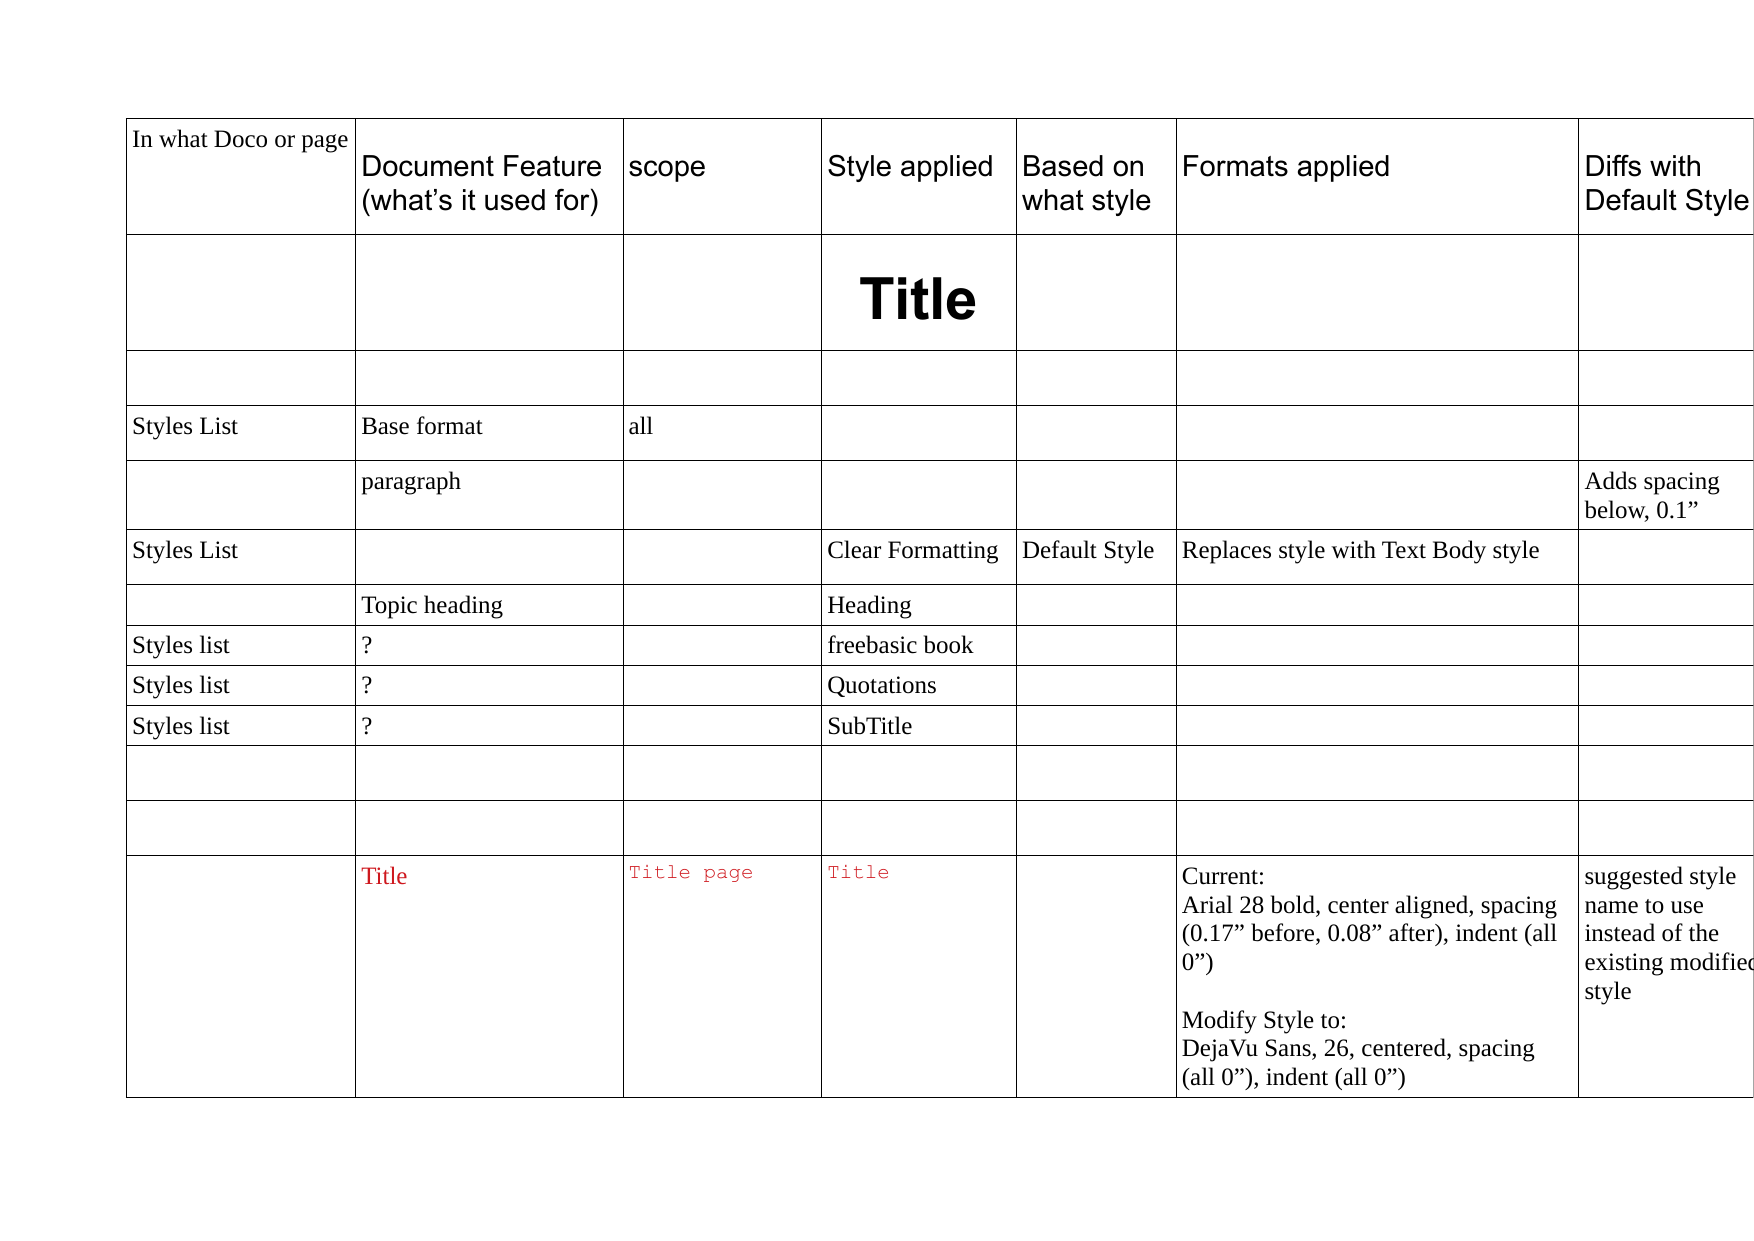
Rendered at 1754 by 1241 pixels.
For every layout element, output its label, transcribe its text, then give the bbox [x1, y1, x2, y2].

table_cell [1017, 801, 1176, 855]
table_cell [356, 746, 623, 800]
table_cell [127, 235, 355, 350]
table_cell [356, 351, 623, 405]
table_cell [1017, 235, 1176, 350]
table_cell [1017, 746, 1176, 800]
table_cell [356, 235, 623, 350]
table_cell [1579, 406, 1753, 460]
table_cell paragraph [356, 461, 623, 529]
table_header Based on what style [1017, 119, 1176, 234]
table_cell [1017, 666, 1176, 705]
table_cell [1579, 706, 1753, 745]
table_cell [1017, 856, 1176, 1097]
table_cell [1579, 666, 1753, 705]
table_cell Styles List [127, 530, 355, 584]
table_cell [822, 351, 1016, 405]
table_cell Title page [624, 856, 821, 1097]
table_header In what Doco or page [127, 119, 355, 234]
table_cell [127, 351, 355, 405]
table_cell Current: Arial 28 bold, center aligned, spacing (0.17” before, 0.08” after), indent (all 0”) Modify Style to: DejaVu Sans, 26, centered, spacing (all 0”), indent (all 0”) [1177, 856, 1578, 1097]
table_cell [624, 626, 821, 665]
table_cell [127, 801, 355, 855]
table_header Document Feature (what’s it used for) [356, 119, 623, 234]
table_cell ? [356, 626, 623, 665]
table_cell Heading [822, 585, 1016, 624]
table_cell [356, 530, 623, 584]
table_cell [1579, 530, 1753, 584]
table_cell [1177, 801, 1578, 855]
table_cell [624, 461, 821, 529]
table_cell [127, 856, 355, 1097]
table_cell [1017, 706, 1176, 745]
table_header Style applied [822, 119, 1016, 234]
table_header Formats applied [1177, 119, 1578, 234]
table_cell [624, 746, 821, 800]
table_cell Quotations [822, 666, 1016, 705]
table_cell Styles list [127, 626, 355, 665]
table_header Diffs with Default Style [1579, 119, 1753, 234]
table_cell [127, 746, 355, 800]
table_cell Default Style [1017, 530, 1176, 584]
table_cell freebasic book [822, 626, 1016, 665]
table_cell Adds spacing below, 0.1” [1579, 461, 1753, 529]
table_cell [624, 235, 821, 350]
table_cell suggested style name to use instead of the existing modified style [1579, 856, 1753, 1097]
table_cell [822, 461, 1016, 529]
table_cell Base format [356, 406, 623, 460]
table_cell [1177, 461, 1578, 529]
table_cell [1017, 406, 1176, 460]
table_cell ? [356, 666, 623, 705]
table_cell [1017, 461, 1176, 529]
table_cell Replaces style with Text Body style [1177, 530, 1578, 584]
table_header scope [624, 119, 821, 234]
table_cell [1177, 351, 1578, 405]
table_cell [624, 801, 821, 855]
table_cell [1177, 585, 1578, 624]
table_cell [624, 666, 821, 705]
table_cell [1579, 746, 1753, 800]
table_cell [1017, 585, 1176, 624]
table_cell [1177, 746, 1578, 800]
table_cell [822, 406, 1016, 460]
table_cell SubTitle [822, 706, 1016, 745]
table_cell [1177, 666, 1578, 705]
table_cell ? [356, 706, 623, 745]
table_cell Topic heading [356, 585, 623, 624]
table_cell [1579, 235, 1753, 350]
table_cell Clear Formatting [822, 530, 1016, 584]
table_cell [624, 351, 821, 405]
table_cell [822, 801, 1016, 855]
table_cell [624, 585, 821, 624]
table_cell [624, 530, 821, 584]
table_cell [356, 801, 623, 855]
table_cell Title [356, 856, 623, 1097]
table_cell [1579, 626, 1753, 665]
table_cell Styles list [127, 706, 355, 745]
table_cell [127, 585, 355, 624]
table_cell [1017, 351, 1176, 405]
table_cell [822, 746, 1016, 800]
table_cell [1017, 626, 1176, 665]
table_cell [1579, 351, 1753, 405]
table_cell Title [822, 856, 1016, 1097]
table_cell [624, 706, 821, 745]
table_cell [1177, 406, 1578, 460]
table_cell Styles list [127, 666, 355, 705]
table_cell all [624, 406, 821, 460]
table_cell [1177, 626, 1578, 665]
table_cell [1579, 585, 1753, 624]
table_cell [1177, 235, 1578, 350]
table_cell Styles List [127, 406, 355, 460]
table_cell [1177, 706, 1578, 745]
table_cell [127, 461, 355, 529]
table_cell Title [822, 235, 1016, 350]
table_cell [1579, 801, 1753, 855]
